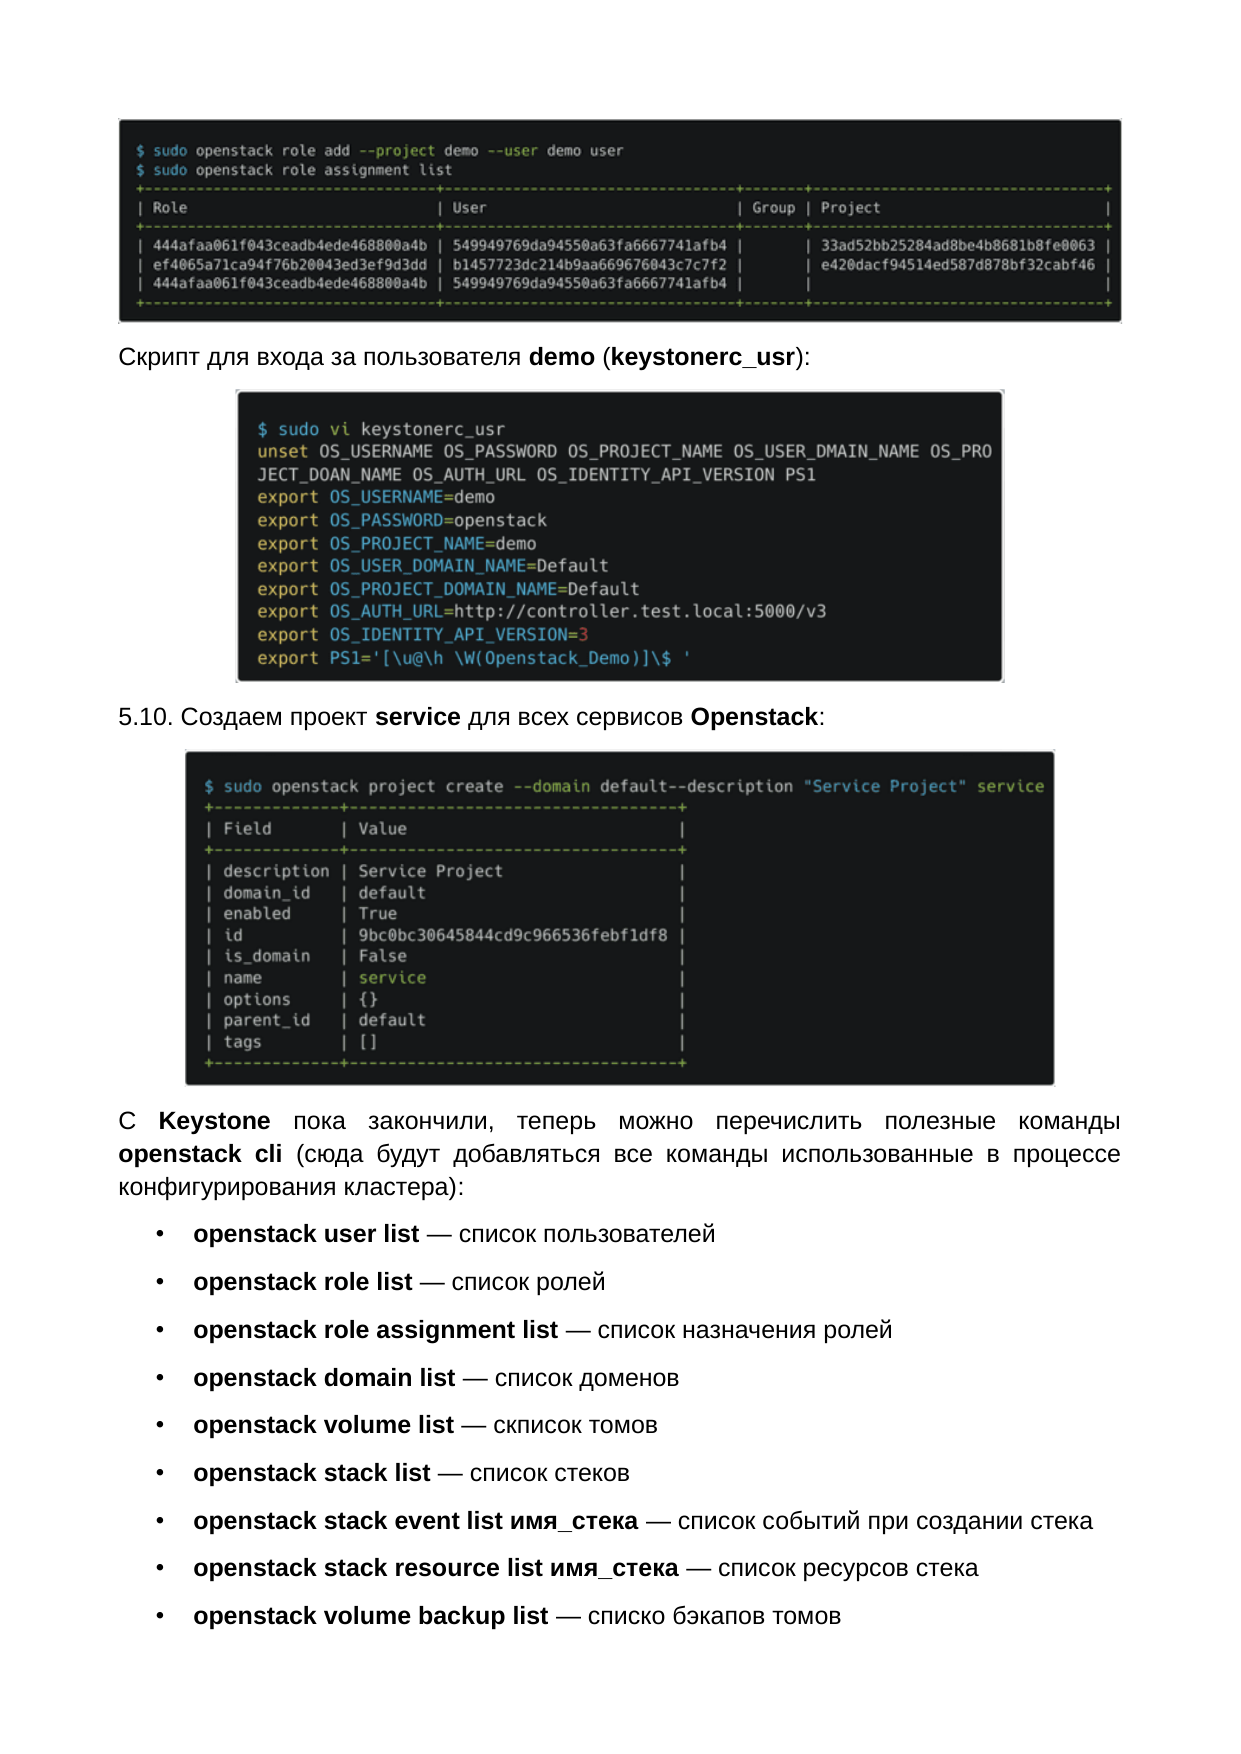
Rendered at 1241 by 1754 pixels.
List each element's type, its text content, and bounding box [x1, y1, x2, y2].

list openstack role assignment list — список назначения ролей [156, 1315, 1122, 1344]
list openstack role list — список ролей [156, 1267, 1122, 1296]
list openstack stack list — список стеков [156, 1458, 1122, 1487]
text 5.10. Создаем проект service для всех сервисов Openstack: [118, 702, 1122, 731]
list openstack user list — список пользователей [156, 1219, 1122, 1248]
list openstack stack resource list имя_стека — список ресурсов стека [156, 1553, 1122, 1582]
text Скрипт для входа за пользователя demo (keystonerc_usr): [118, 342, 1122, 371]
picture [118, 118, 1123, 324]
list openstack stack event list имя_стека — список событий при создании стека [156, 1506, 1122, 1534]
list openstack domain list — список доменов [156, 1363, 1122, 1391]
list openstack volume backup list — списко бэкапов томов [156, 1601, 1122, 1630]
picture [235, 389, 1005, 683]
text С Keystone пока закончили, теперь можно перечислить полезные команды openstack cli (сюда будут добавляться все команды использованные в процессе конфигурирования кластера): [118, 1106, 1122, 1201]
picture [184, 749, 1056, 1087]
list openstack volume list — скписок томов [156, 1410, 1122, 1439]
